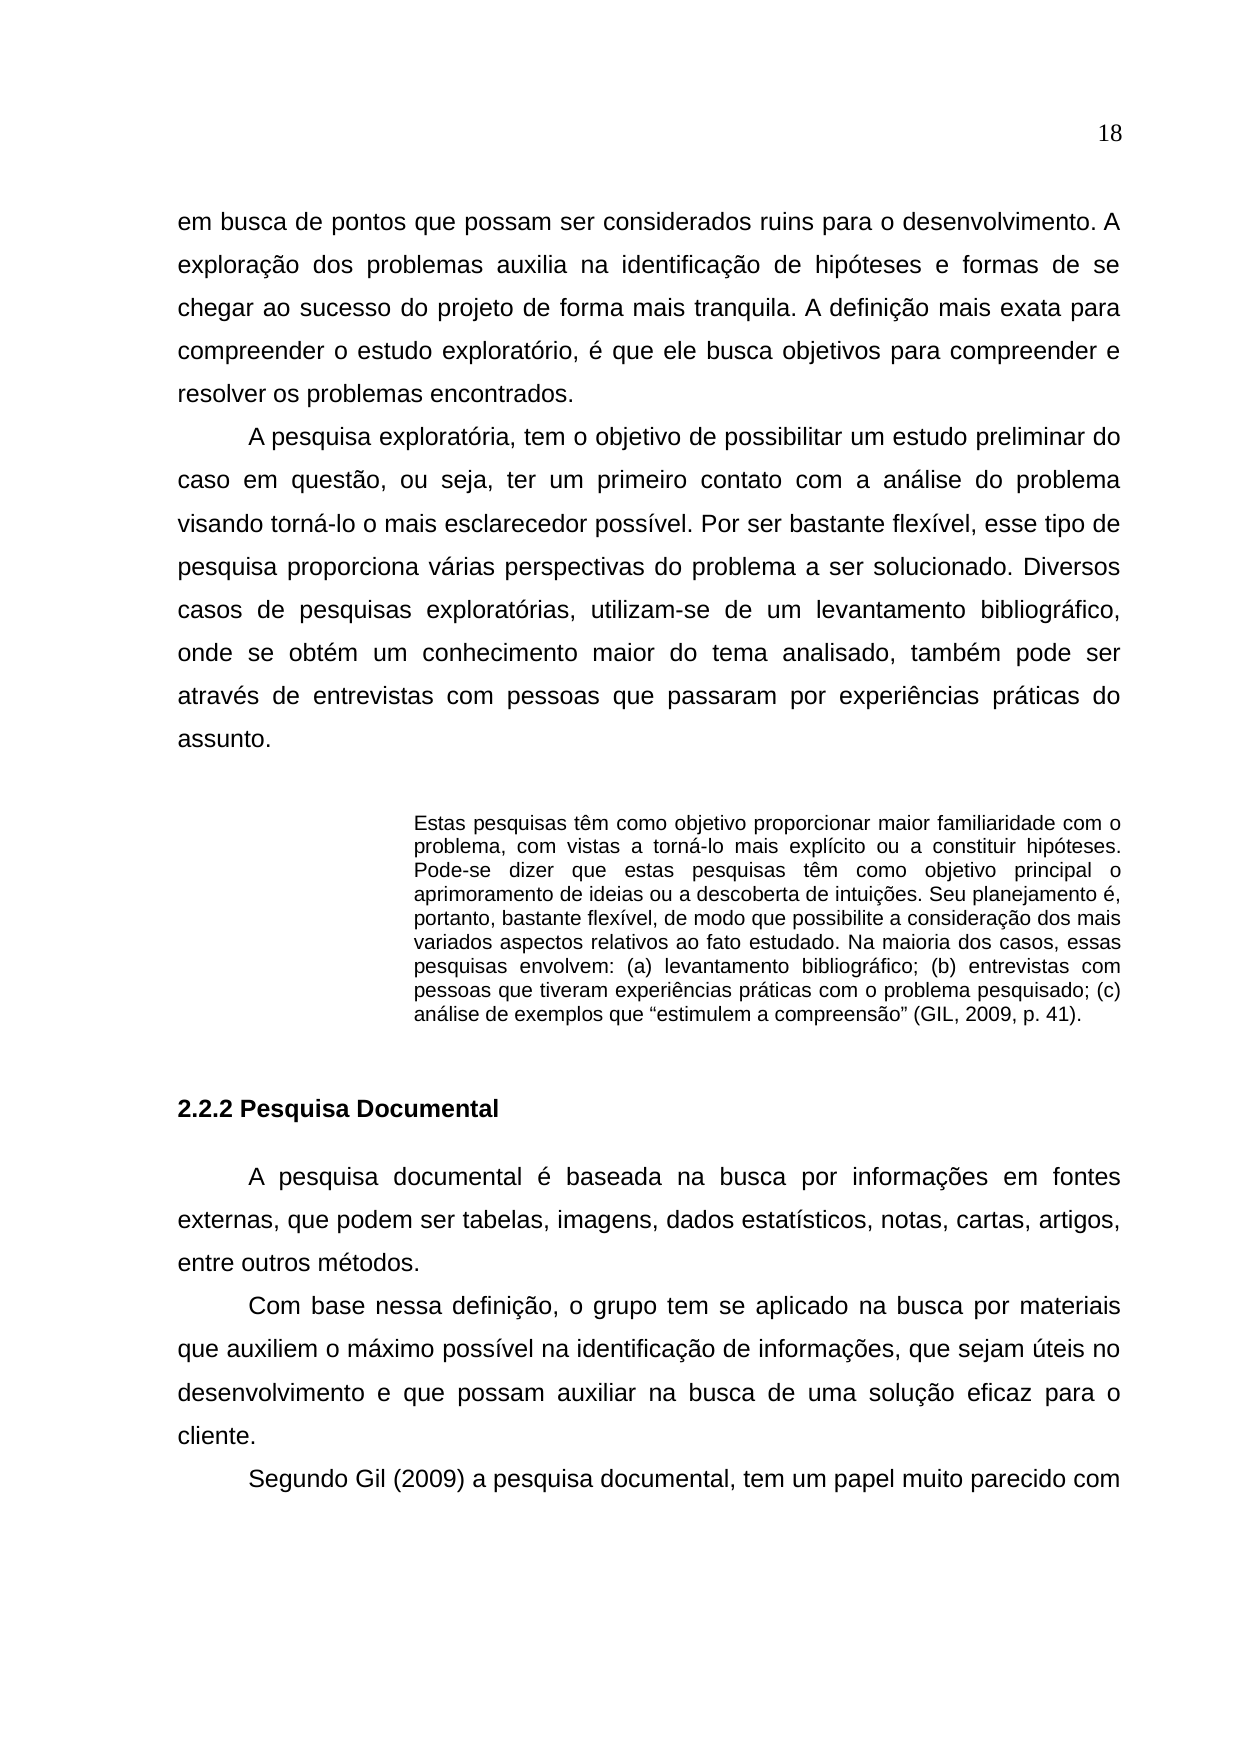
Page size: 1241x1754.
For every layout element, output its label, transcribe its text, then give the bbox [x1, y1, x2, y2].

text A pesquisa documental é baseada na busca por informações em fontes externas, que podem ser tabelas, imagens, dados estatísticos, notas, cartas, artigos, entre outros métodos. [177, 1162, 1122, 1277]
subtitle 2.2.2 Pesquisa Documental [177, 1094, 1122, 1123]
text A pesquisa exploratória, tem o objetivo de possibilitar um estudo preliminar do caso em questão, ou seja, ter um primeiro contato com a análise do problema visando torná-lo o mais esclarecedor possível. Por ser bastante flexível, esse tipo de pesquisa proporciona várias perspectivas do problema a ser solucionado. Diversos casos de pesquisas exploratórias, utilizam-se de um levantamento bibliográfico, onde se obtém um conhecimento maior do tema analisado, também pode ser através de entrevistas com pessoas que passaram por experiências práticas do assunto. [177, 422, 1122, 753]
text em busca de pontos que possam ser considerados ruins para o desenvolvimento. A exploração dos problemas auxilia na identificação de hipóteses e formas de se chegar ao sucesso do projeto de forma mais tranquila. A definição mais exata para compreender o estudo exploratório, é que ele busca objetivos para compreender e resolver os problemas encontrados. [177, 207, 1122, 408]
text Segundo Gil (2009) a pesquisa documental, tem um papel muito parecido com [177, 1464, 1122, 1492]
text Com base nessa definição, o grupo tem se aplicado na busca por materiais que auxiliem o máximo possível na identificação de informações, que sejam úteis no desenvolvimento e que possam auxiliar na busca de uma solução eficaz para o cliente. [177, 1291, 1122, 1449]
text Estas pesquisas têm como objetivo proporcionar maior familiaridade com o problema, com vistas a torná-lo mais explícito ou a constituir hipóteses. Pode-se dizer que estas pesquisas têm como objetivo principal o aprimoramento de ideias ou a descoberta de intuições. Seu planejamento é, portanto, bastante flexível, de modo que possibilite a consideração dos mais variados aspectos relativos ao fato estudado. Na maioria dos casos, essas pesquisas envolvem: (a) levantamento bibliográfico; (b) entrevistas com pessoas que tiveram experiências práticas com o problema pesquisado; (c) análise de exemplos que “estimulem a compreensão” (GIL, 2009, p. 41). [413, 810, 1122, 1026]
